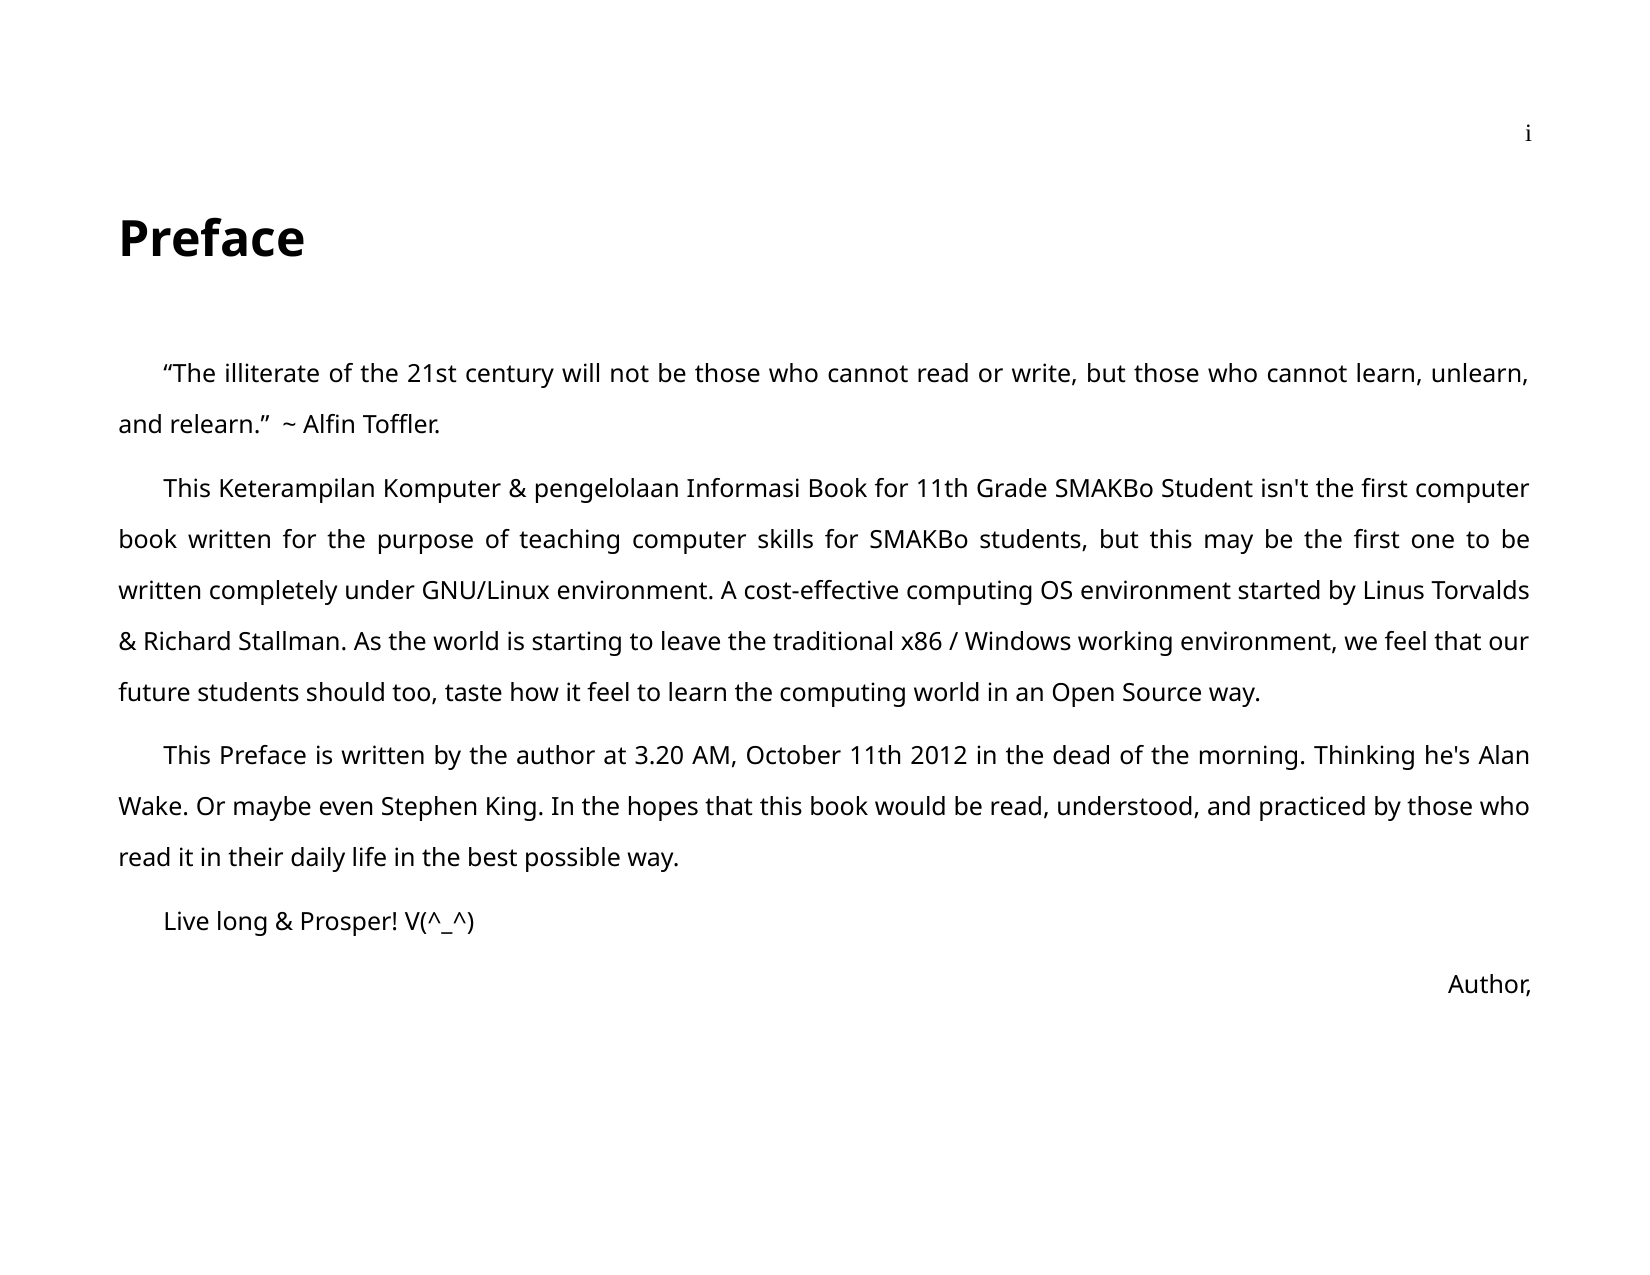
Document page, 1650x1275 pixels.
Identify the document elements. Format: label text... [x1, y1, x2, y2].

text This Keterampilan Komputer & pengelolaan Informasi Book for 11th Grade SMAKBo Student isn't the first computer book written for the purpose of teaching computer skills for SMAKBo students, but this may be the first one to be written completely under GNU/Linux environment. A cost-effective computing OS environment started by Linus Torvalds & Richard Stallman. As the world is starting to leave the traditional x86 / Windows working environment, we feel that our future students should too, taste how it feel to learn the computing world in an Open Source way. [118, 470, 1532, 708]
text Live long & Prosper! V(^_^) [118, 904, 1532, 938]
subtitle Preface [118, 203, 1532, 271]
text Author, [118, 967, 1532, 1001]
text This Preface is written by the author at 3.20 AM, October 11th 2012 in the dead of the morning. Thinking he's Alan Wake. Or maybe even Stephen King. In the hopes that this book would be read, understood, and practiced by those who read it in their daily life in the best possible way. [118, 738, 1532, 874]
text “The illiterate of the 21st century will not be those who cannot read or write, but those who cannot learn, unlearn, and relearn.” ~ Alfin Toffler. [118, 356, 1532, 441]
